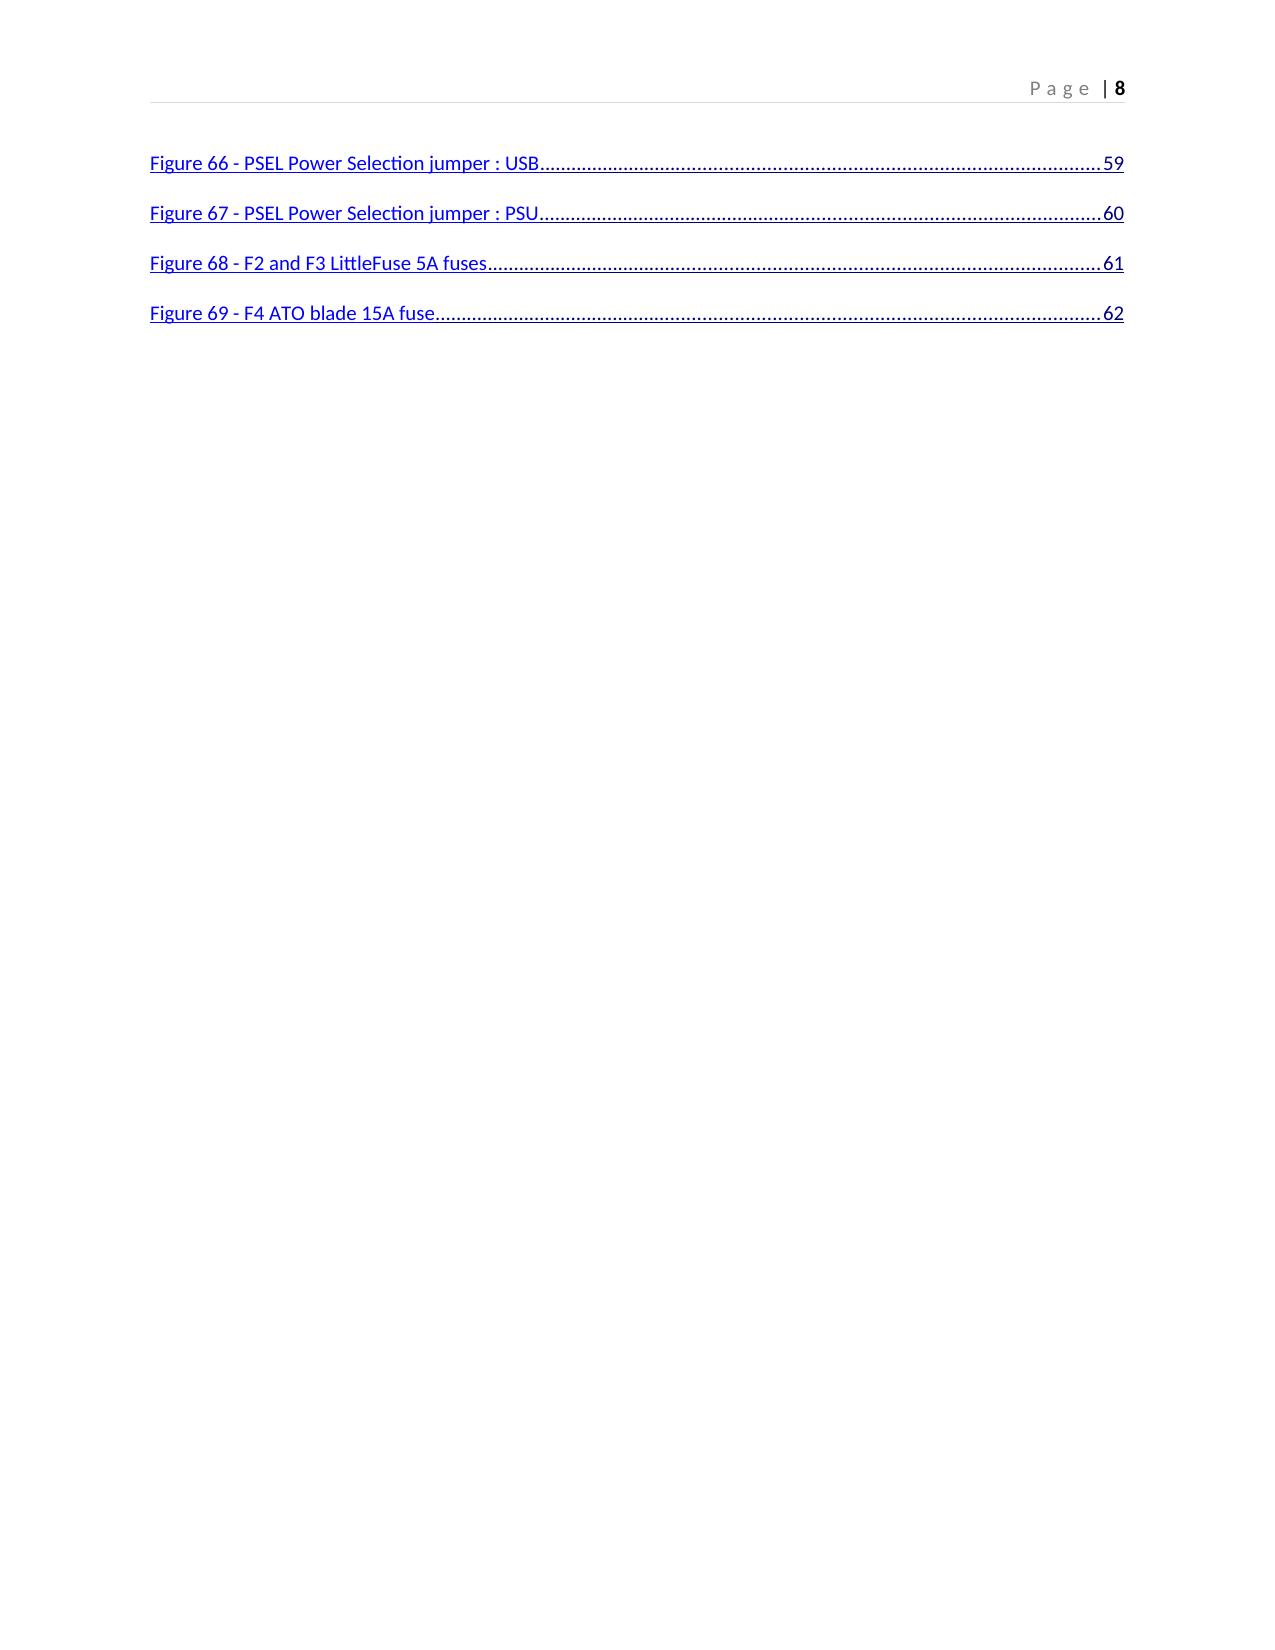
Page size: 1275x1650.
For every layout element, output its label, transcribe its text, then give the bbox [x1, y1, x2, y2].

text Figure 66 - PSEL Power Selection jumper : USB 59 [150, 150, 1125, 175]
text Figure 67 - PSEL Power Selection jumper : PSU 60 [150, 200, 1125, 225]
text Figure 68 - F2 and F3 LittleFuse 5A fuses 61 [150, 250, 1125, 275]
text Figure 69 - F4 ATO blade 15A fuse 62 [150, 300, 1125, 325]
